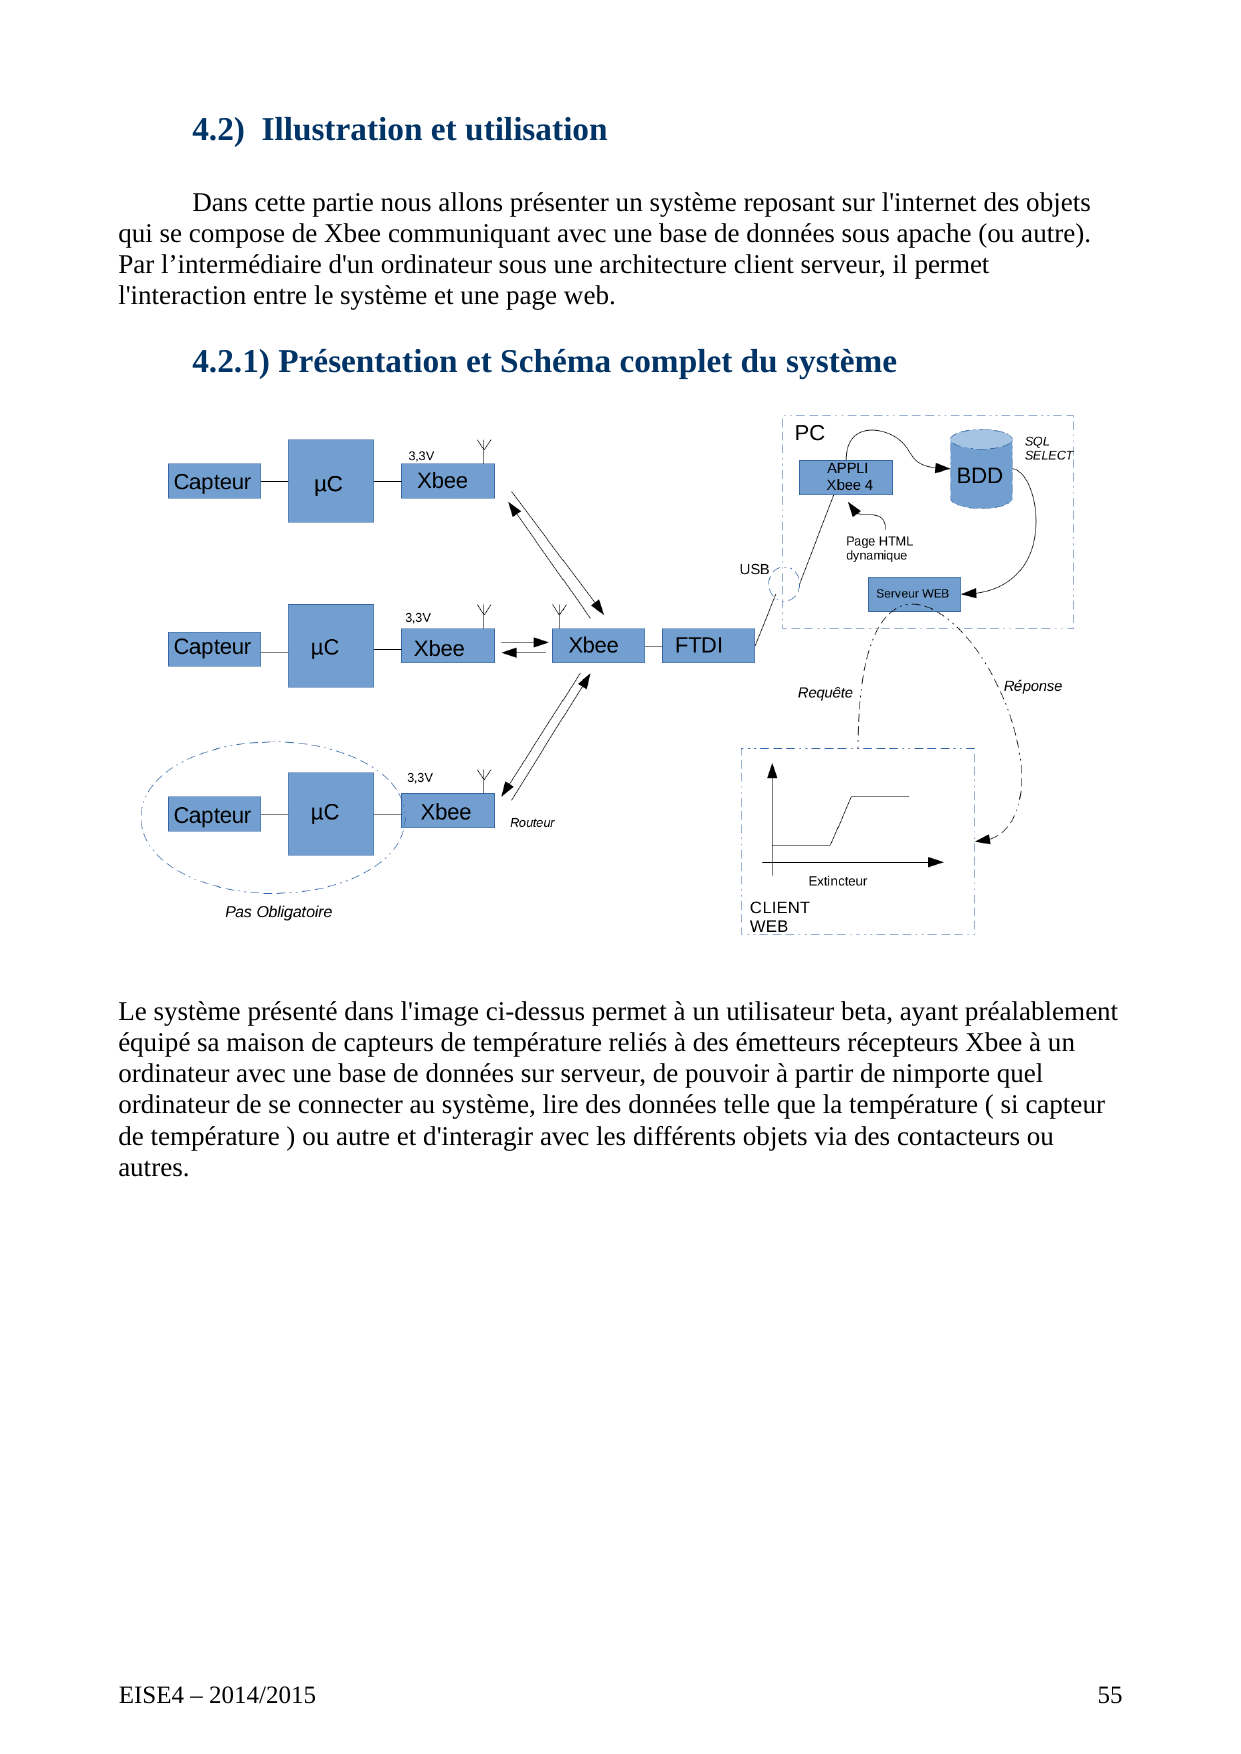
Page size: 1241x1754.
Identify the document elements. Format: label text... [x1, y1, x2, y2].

text Le système présenté dans l'image ci-dessus permet à un utilisateur beta, ayant préalablement équipé sa maison de capteurs de température reliés à des émetteurs récepteurs Xbee à un ordinateur avec une base de données sur serveur, de pouvoir à partir de nimporte quel ordinateur de se connecter au système, lire des données telle que la température ( si capteur de température ) ou autre et d'interagir avec les différents objets via des contacteurs ou autres. [118, 995, 1122, 1182]
text Dans cette partie nous allons présenter un système reposant sur l'internet des objets qui se compose de Xbee communiquant avec une base de données sous apache (ou autre). Par l’intermédiaire d'un ordinateur sous une architecture client serveur, il permet l'interaction entre le système et une page web. [118, 186, 1122, 311]
text 4.2) Illustration et utilisation [118, 109, 1122, 148]
picture [107, 402, 1112, 957]
text 4.2.1) Présentation et Schéma complet du système [118, 342, 1122, 380]
